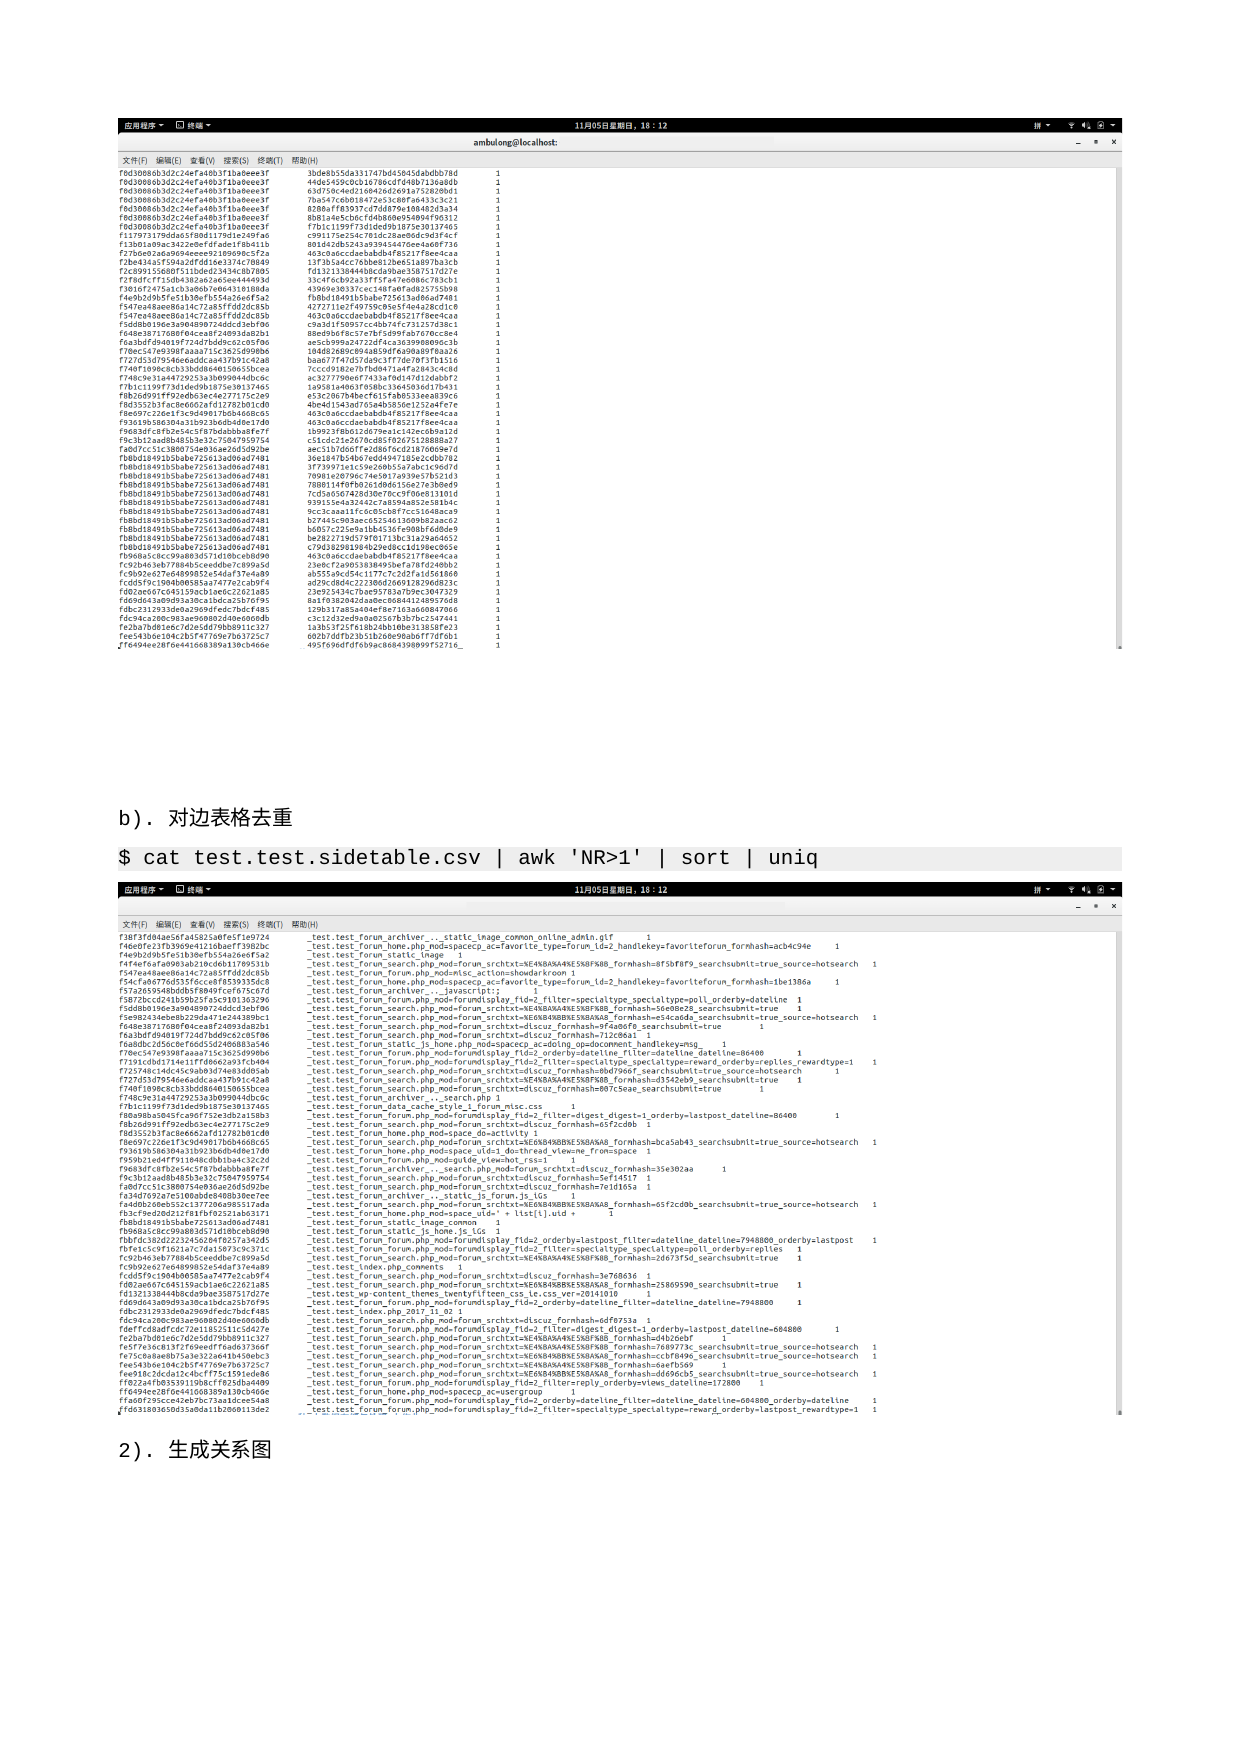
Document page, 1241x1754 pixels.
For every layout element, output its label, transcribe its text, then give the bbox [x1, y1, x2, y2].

text $ cat test.test.sidetable.csv | awk 'NR>1' | sort | uniq [118, 847, 1122, 871]
picture [118, 118, 1123, 649]
text 2). 生成关系图 [118, 1418, 1122, 1463]
picture [118, 882, 1123, 1418]
text b). 对边表格去重 [118, 802, 1122, 832]
